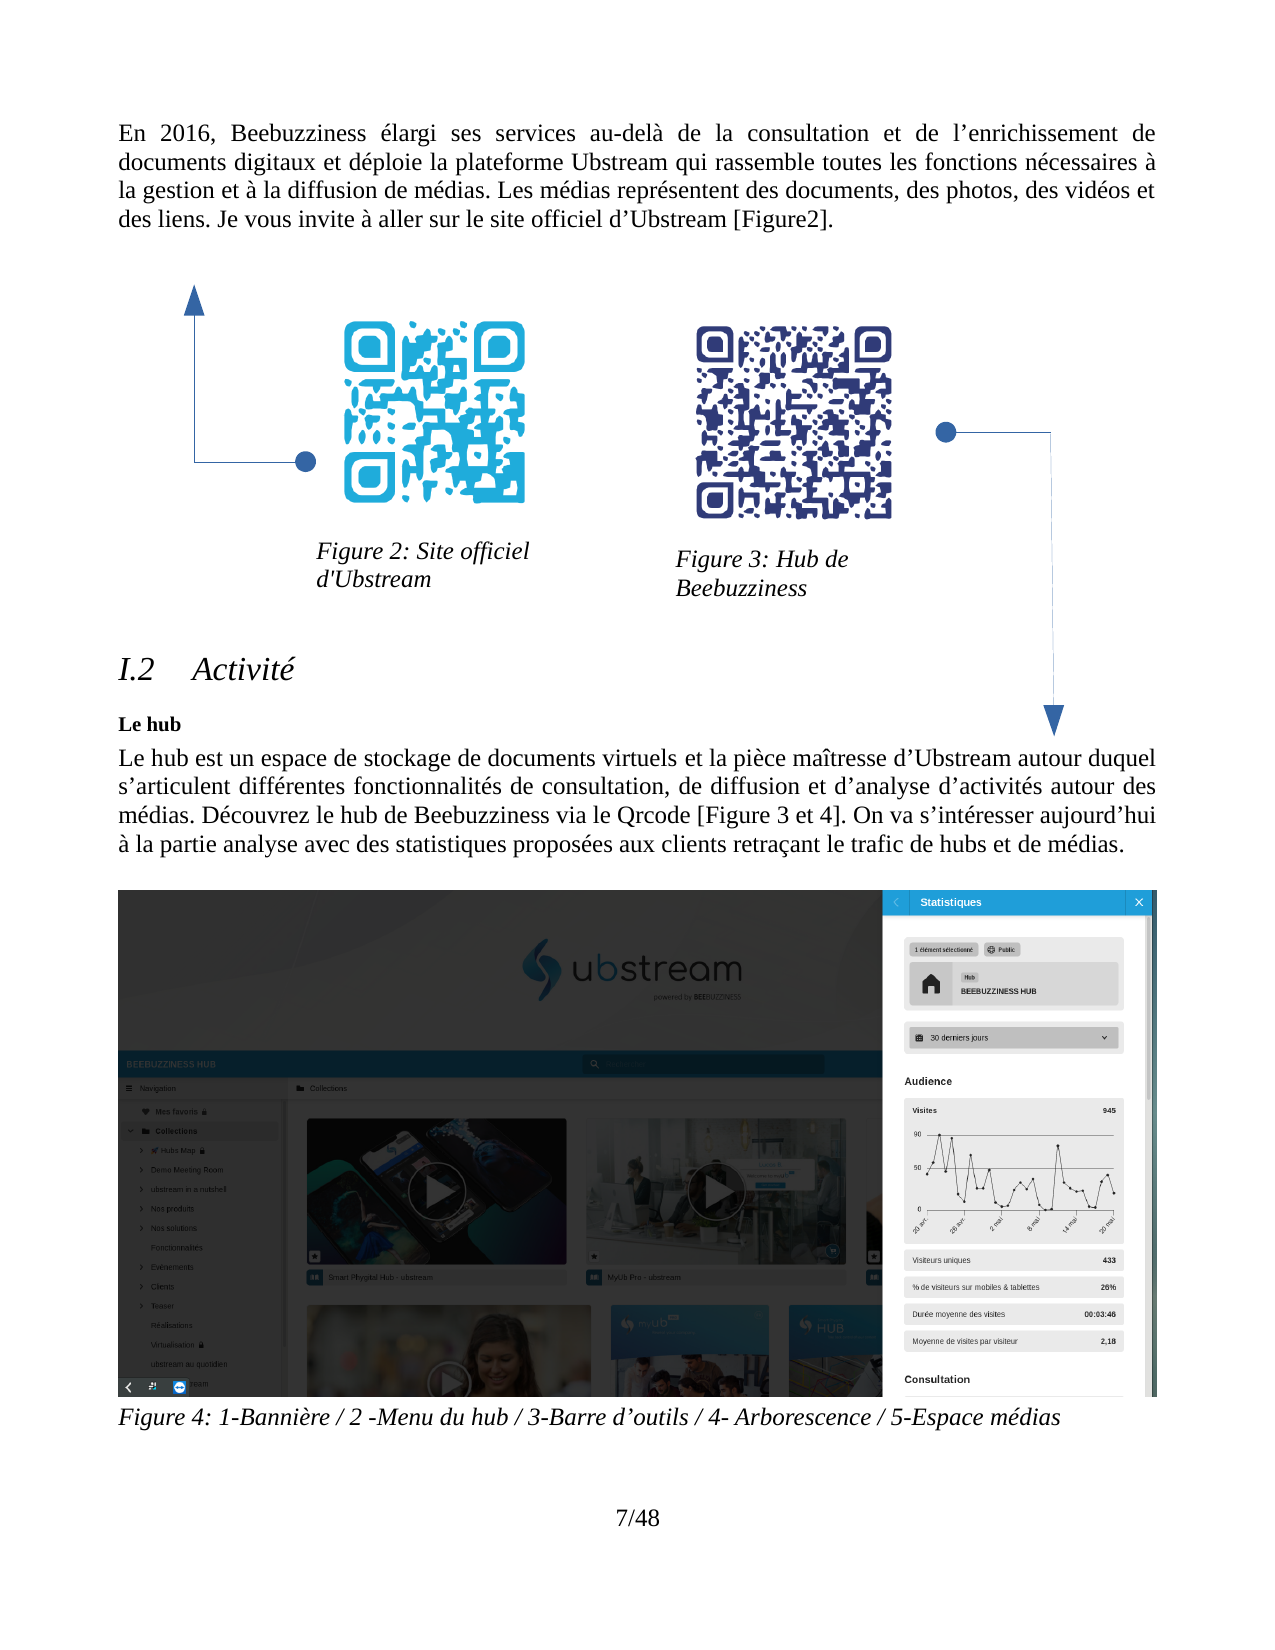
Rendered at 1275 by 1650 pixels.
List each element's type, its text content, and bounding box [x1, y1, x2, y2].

text En 2016, Beebuzziness élargi ses services au-delà de la consultation et de l’enrichissement de documents digitaux et déploie la plateforme Ubstream qui rassemble toutes les fonctions nécessaires à la gestion et à la diffusion de médias. Les médias représentent des documents, des photos, des vidéos et des liens. Je vous invite à aller sur le site officiel d’Ubstream [Figure2]. [118, 118, 1157, 233]
picture [118, 890, 1157, 1397]
text Figure 2: Site officiel d'Ubstream [316, 531, 552, 593]
picture [316, 292, 553, 531]
picture [675, 306, 912, 539]
text Figure 3: Hub de Beebuzziness [675, 539, 911, 601]
subtitle Activité [118, 649, 1053, 687]
text Le hub est un espace de stockage de documents virtuels et la pièce maîtresse d’Ubstream autour duquel s’articulent différentes fonctionnalités de consultation, de diffusion et d’analyse d’activités autour des médias. Découvrez le hub de Beebuzziness via le Qrcode [Figure 3 et 4]. On va s’intéresser aujourd’hui à la partie analyse avec des statistiques proposées aux clients retraçant le trafic de hubs et de médias. [118, 743, 1157, 858]
subtitle [1055, 712, 1157, 736]
subtitle Le hub [118, 712, 1053, 736]
subtitle [1054, 649, 1157, 687]
text Figure 4: 1-Bannière / 2 -Menu du hub / 3-Barre d’outils / 4- Arborescence / 5-Espace médias [118, 1397, 1157, 1430]
